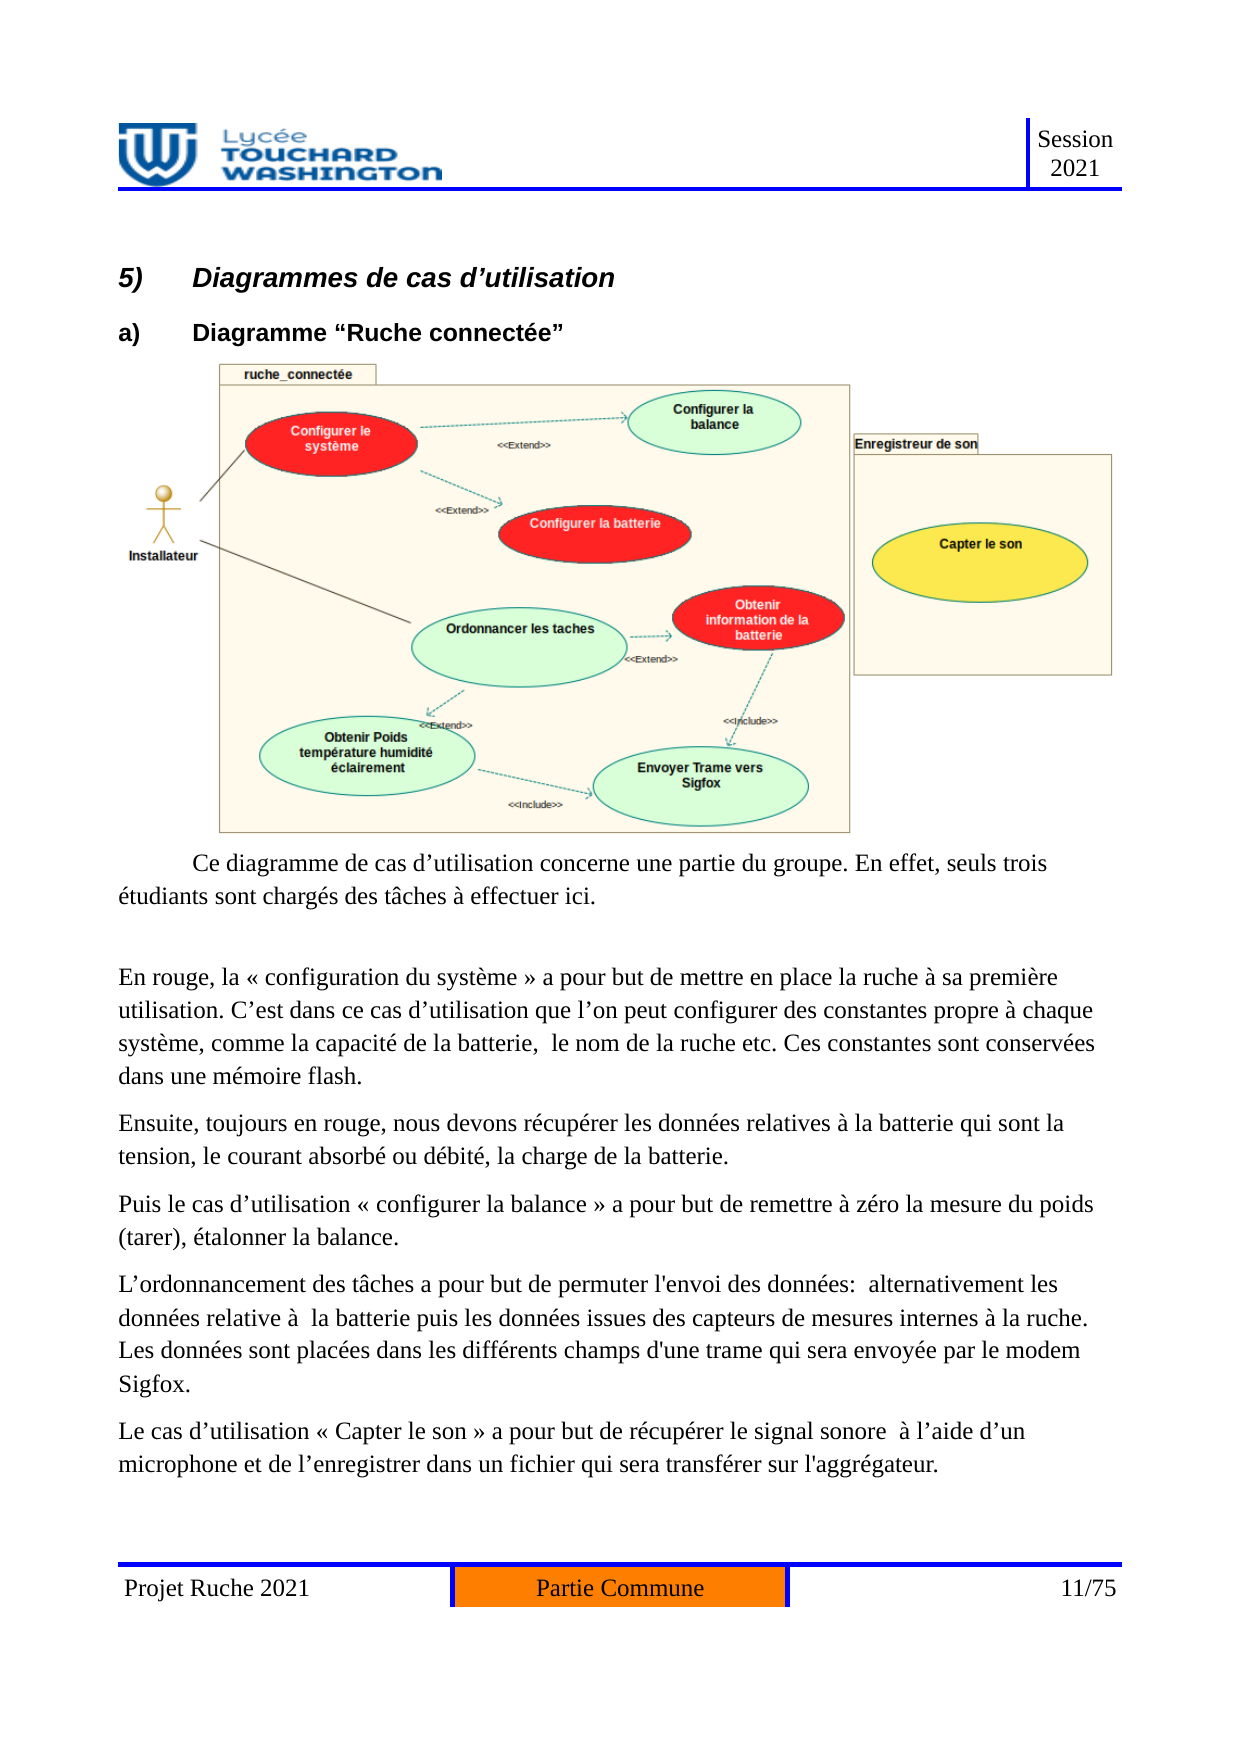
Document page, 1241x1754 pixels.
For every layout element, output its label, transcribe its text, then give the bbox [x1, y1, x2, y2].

text Ce diagramme de cas d’utilisation concerne une partie du groupe. En effet, seuls trois étudiants sont chargés des tâches à effectuer ici. [118, 844, 1122, 910]
subtitle Diagrammes de cas d’utilisation [118, 262, 1122, 293]
text Ensuite, toujours en rouge, nous devons récupérer les données relatives à la batterie qui sont la tension, le courant absorbé ou débité, la charge de la batterie. [118, 1108, 1122, 1170]
text L’ordonnancement des tâches a pour but de permuter l'envoi des données: alternativement les données relative à la batterie puis les données issues des capteurs de mesures internes à la ruche. Les données sont placées dans les différents champs d'une trame qui sera envoyée par le modem Sigfox. [118, 1269, 1122, 1397]
picture [118, 353, 1123, 844]
text Le cas d’utilisation « Capter le son » a pour but de récupérer le signal sonore à l’aide d’un microphone et de l’enregistrer dans un fichier qui sera transférer sur l'aggrégateur. [118, 1416, 1122, 1478]
text En rouge, la « configuration du système » a pour but de mettre en place la ruche à sa première utilisation. C’est dans ce cas d’utilisation que l’on peut configurer des constantes propre à chaque système, comme la capacité de la batterie, le nom de la ruche etc. Ces constantes sont conservées dans une mémoire flash. [118, 929, 1122, 1089]
picture [118, 123, 442, 187]
subtitle Diagramme “Ruche connectée” [118, 318, 1122, 347]
text Puis le cas d’utilisation « configurer la balance » a pour but de remettre à zéro la mesure du poids (tarer), étalonner la balance. [118, 1189, 1122, 1251]
